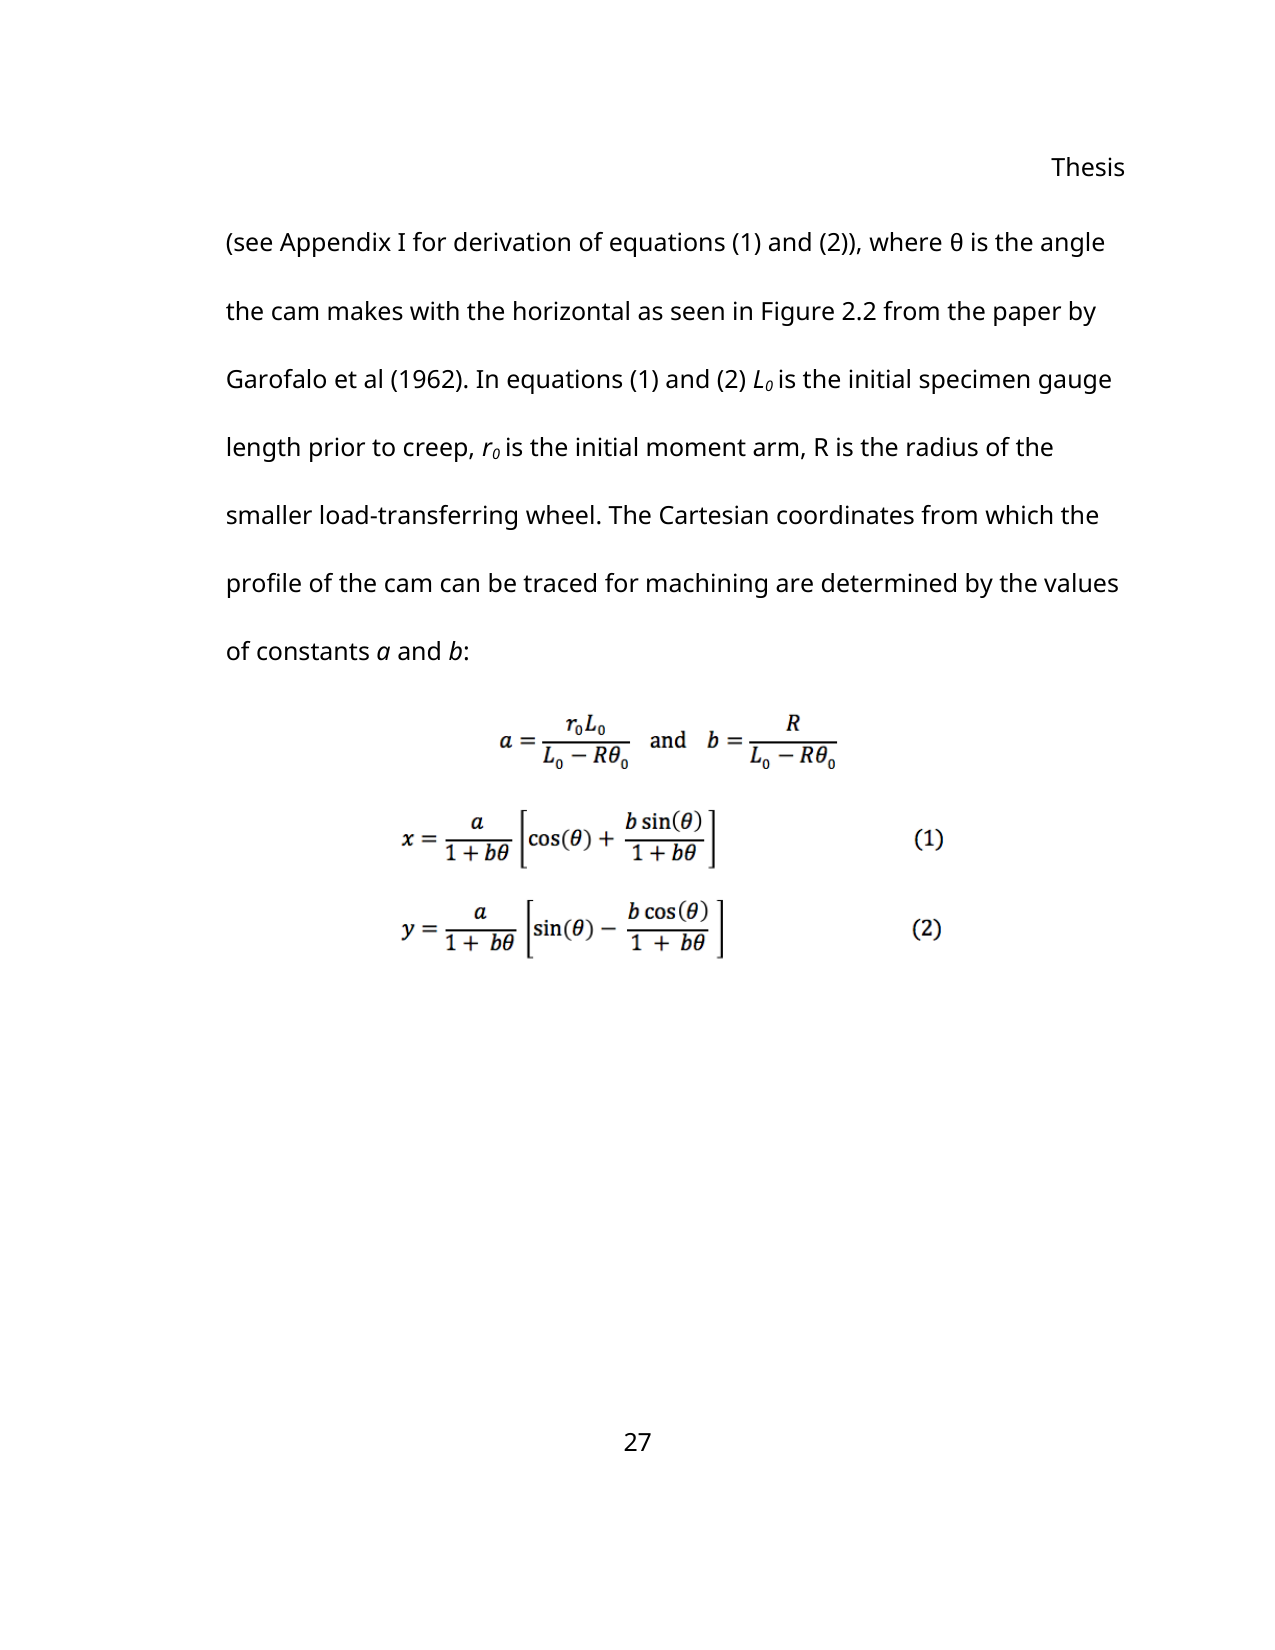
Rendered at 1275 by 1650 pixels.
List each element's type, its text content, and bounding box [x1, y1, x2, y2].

text (see Appendix I for derivation of equations (1) and (2)), where θ is the angle the cam makes with the horizontal as seen in Figure 2.2 from the paper by Garofalo et al (1962). In equations (1) and (2) L0 is the initial specimen gauge length prior to creep, r0 is the initial moment arm, R is the radius of the smaller load-transferring wheel. The Cartesian coordinates from which the profile of the cam can be traced for machining are determined by the values of constants a and b: [224, 225, 1125, 668]
picture [383, 701, 967, 990]
